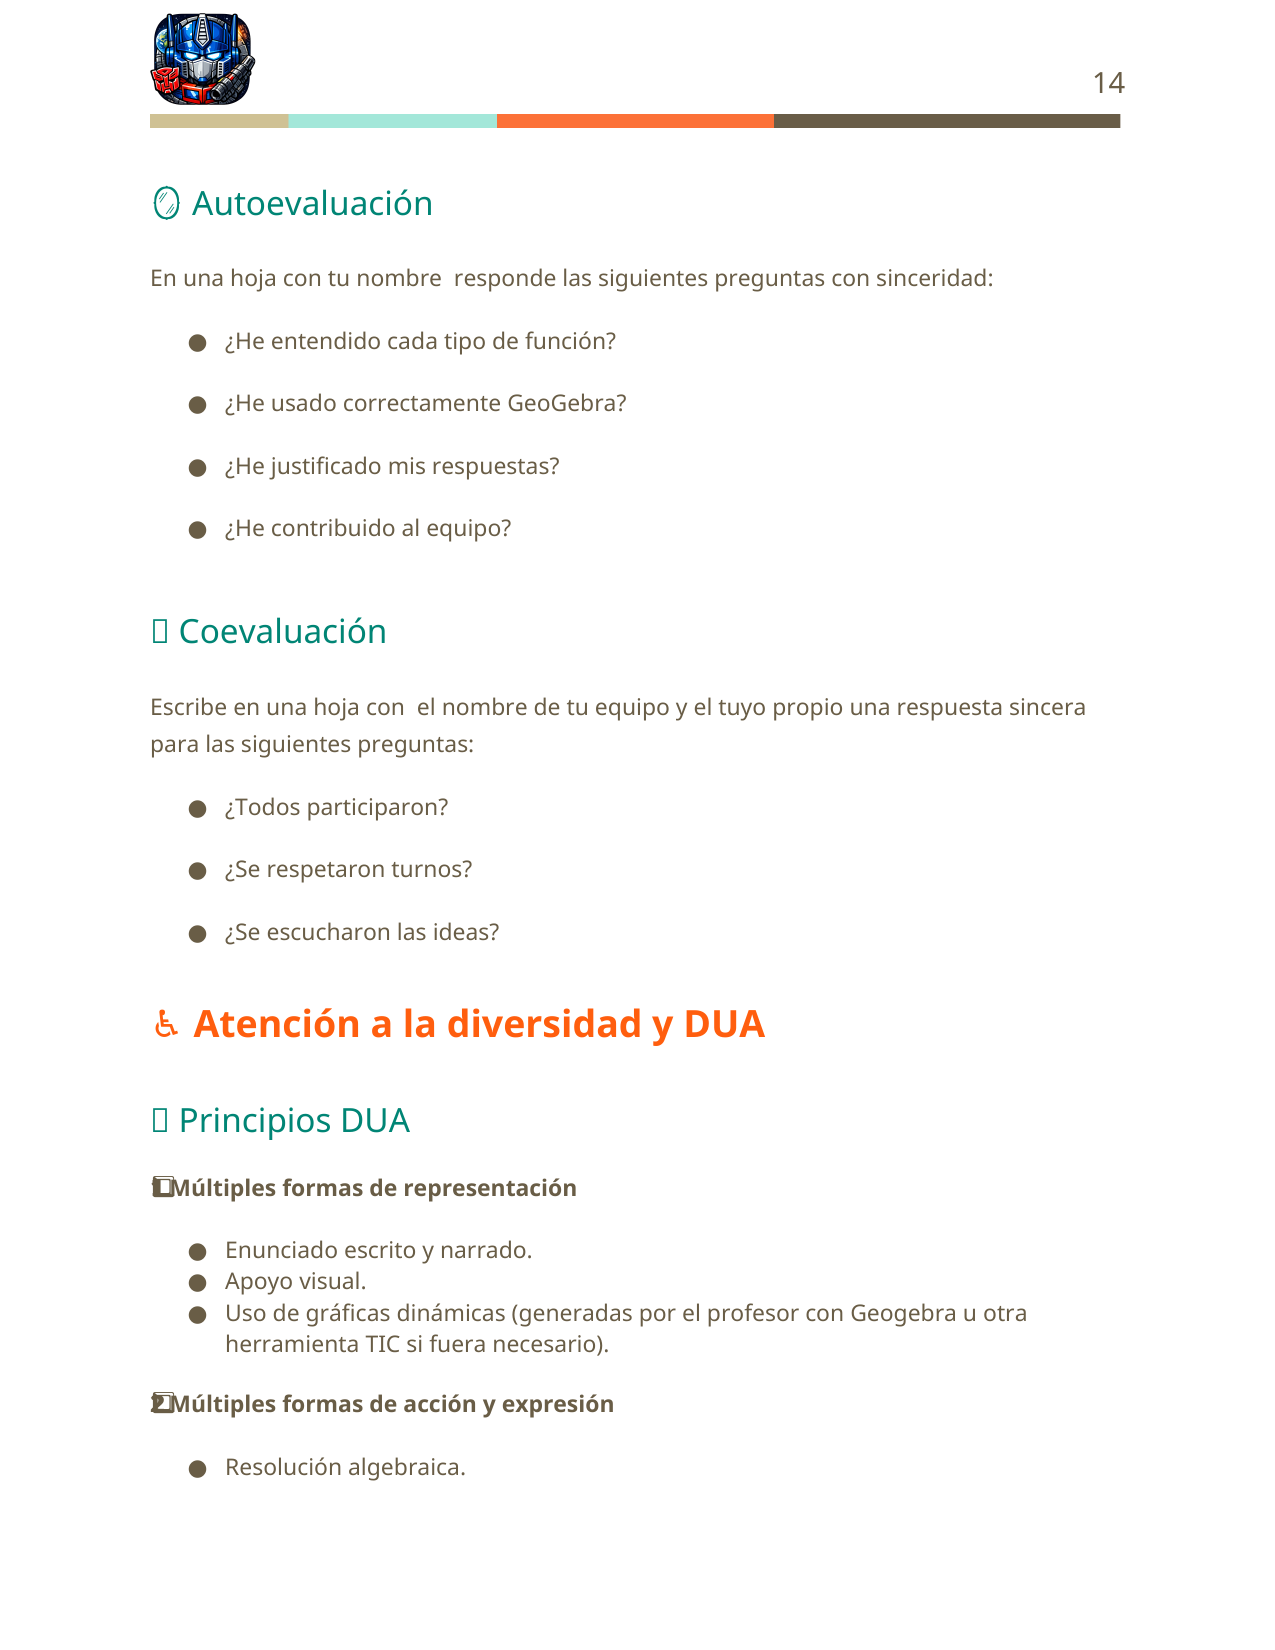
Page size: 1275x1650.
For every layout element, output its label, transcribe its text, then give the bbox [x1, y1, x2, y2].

list Apoyo visual. [187, 1265, 1125, 1296]
subtitle ✨ Principios DUA [150, 1097, 1125, 1142]
subtitle 🪞 Autoevaluación [150, 179, 1125, 225]
subtitle ♿ Atención a la diversidad y DUA [150, 997, 1125, 1048]
list Uso de gráficas dinámicas (generadas por el profesor con Geogebra u otra herramienta TIC si fuera necesario). [187, 1296, 1125, 1359]
list Resolución algebraica. [187, 1451, 1125, 1482]
subtitle 🤝 Coevaluación [150, 608, 1125, 653]
text 2️⃣ Múltiples formas de acción y expresión [150, 1388, 1125, 1419]
list ¿Se respetaron turnos? [187, 853, 1125, 916]
text 1️⃣ Múltiples formas de representación [150, 1171, 1125, 1203]
list ¿He contribuido al equipo? [187, 512, 1125, 575]
list ¿He entendido cada tipo de función? [187, 325, 1125, 387]
list ¿Se escucharon las ideas? [187, 916, 1125, 947]
list Enunciado escrito y narrado. [187, 1234, 1125, 1265]
text Escribe en una hoja con el nombre de tu equipo y el tuyo propio una respuesta sincera para las siguientes preguntas: [150, 691, 1125, 760]
list ¿Todos participaron? [187, 791, 1125, 853]
picture [150, 114, 1121, 128]
picture [150, 13, 256, 105]
text En una hoja con tu nombre responde las siguientes preguntas con sinceridad: [150, 262, 1125, 293]
list ¿He usado correctamente GeoGebra? [187, 387, 1125, 450]
list ¿He justificado mis respuestas? [187, 450, 1125, 512]
